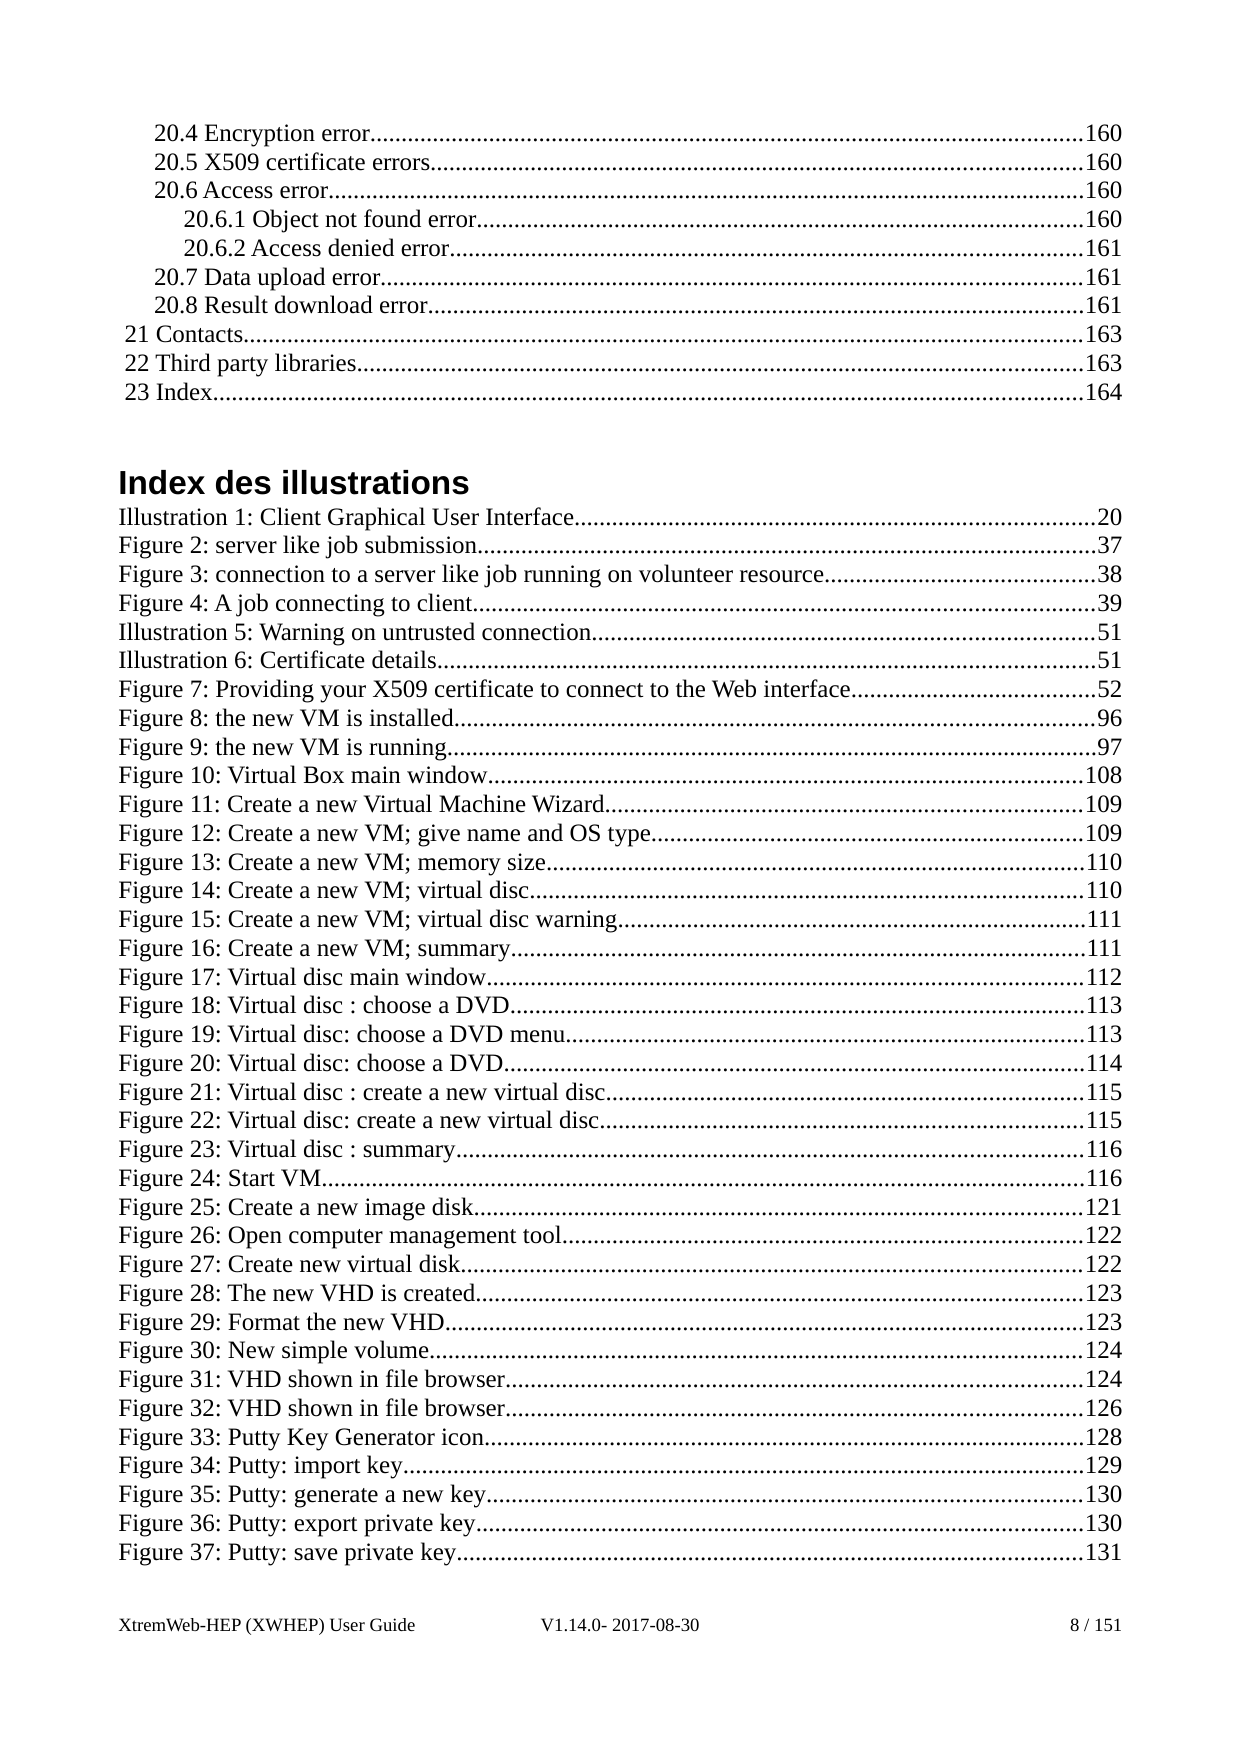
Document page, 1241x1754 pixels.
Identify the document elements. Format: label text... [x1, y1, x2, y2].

text Illustration 6: Certificate details 51 [118, 645, 1122, 674]
text Figure 36: Putty: export private key 130 [118, 1508, 1122, 1537]
text Figure 29: Format the new VHD 123 [118, 1307, 1122, 1335]
text 20.7 Data upload error 161 [148, 262, 1122, 291]
text Figure 23: Virtual disc : summary 116 [118, 1134, 1122, 1163]
text Figure 7: Providing your X509 certificate to connect to the Web interface 52 [118, 674, 1122, 703]
text Figure 4: A job connecting to client 39 [118, 588, 1122, 617]
text Figure 22: Virtual disc: create a new virtual disc 115 [118, 1105, 1122, 1134]
text Illustration 1: Client Graphical User Interface 20 [118, 502, 1122, 530]
text Figure 13: Create a new VM; memory size 110 [118, 847, 1122, 875]
text Figure 18: Virtual disc : choose a DVD 113 [118, 990, 1122, 1019]
text Figure 8: the new VM is installed 96 [118, 703, 1122, 732]
text Illustration 5: Warning on untrusted connection 51 [118, 617, 1122, 645]
text Figure 9: the new VM is running 97 [118, 732, 1122, 760]
text Figure 14: Create a new VM; virtual disc 110 [118, 875, 1122, 904]
text Figure 25: Create a new image disk 121 [118, 1192, 1122, 1220]
text Figure 17: Virtual disc main window 112 [118, 962, 1122, 990]
text Figure 2: server like job submission 37 [118, 530, 1122, 559]
text 20.6.1 Object not found error 160 [177, 204, 1122, 233]
text Figure 16: Create a new VM; summary 111 [118, 933, 1122, 962]
text 20.6 Access error 160 [148, 176, 1122, 204]
text 20.5 X509 certificate errors 160 [148, 147, 1122, 176]
text Figure 19: Virtual disc: choose a DVD menu 113 [118, 1019, 1122, 1048]
text 20.4 Encryption error 160 [148, 118, 1122, 147]
text Figure 12: Create a new VM; give name and OS type 109 [118, 818, 1122, 847]
subtitle Index des illustrations [118, 463, 1122, 502]
text Figure 34: Putty: import key 129 [118, 1450, 1122, 1479]
text Figure 15: Create a new VM; virtual disc warning 111 [118, 904, 1122, 933]
text 22 Third party libraries 163 [118, 348, 1122, 377]
text Figure 26: Open computer management tool 122 [118, 1220, 1122, 1249]
text 21 Contacts 163 [118, 319, 1122, 348]
text Figure 11: Create a new Virtual Machine Wizard 109 [118, 789, 1122, 818]
text 23 Index 164 [118, 377, 1122, 406]
text Figure 37: Putty: save private key 131 [118, 1537, 1122, 1565]
text Figure 24: Start VM 116 [118, 1163, 1122, 1192]
text 20.6.2 Access denied error 161 [177, 233, 1122, 262]
text Figure 10: Virtual Box main window 108 [118, 760, 1122, 789]
text Figure 28: The new VHD is created 123 [118, 1278, 1122, 1307]
text Figure 21: Virtual disc : create a new virtual disc 115 [118, 1077, 1122, 1105]
text Figure 27: Create new virtual disk 122 [118, 1249, 1122, 1278]
text Figure 35: Putty: generate a new key 130 [118, 1479, 1122, 1508]
text Figure 30: New simple volume 124 [118, 1335, 1122, 1364]
text Figure 3: connection to a server like job running on volunteer resource 38 [118, 559, 1122, 588]
text Figure 33: Putty Key Generator icon 128 [118, 1422, 1122, 1450]
text Figure 20: Virtual disc: choose a DVD 114 [118, 1048, 1122, 1077]
text Figure 32: VHD shown in file browser 126 [118, 1393, 1122, 1422]
text 20.8 Result download error 161 [148, 291, 1122, 319]
text Figure 31: VHD shown in file browser 124 [118, 1364, 1122, 1393]
